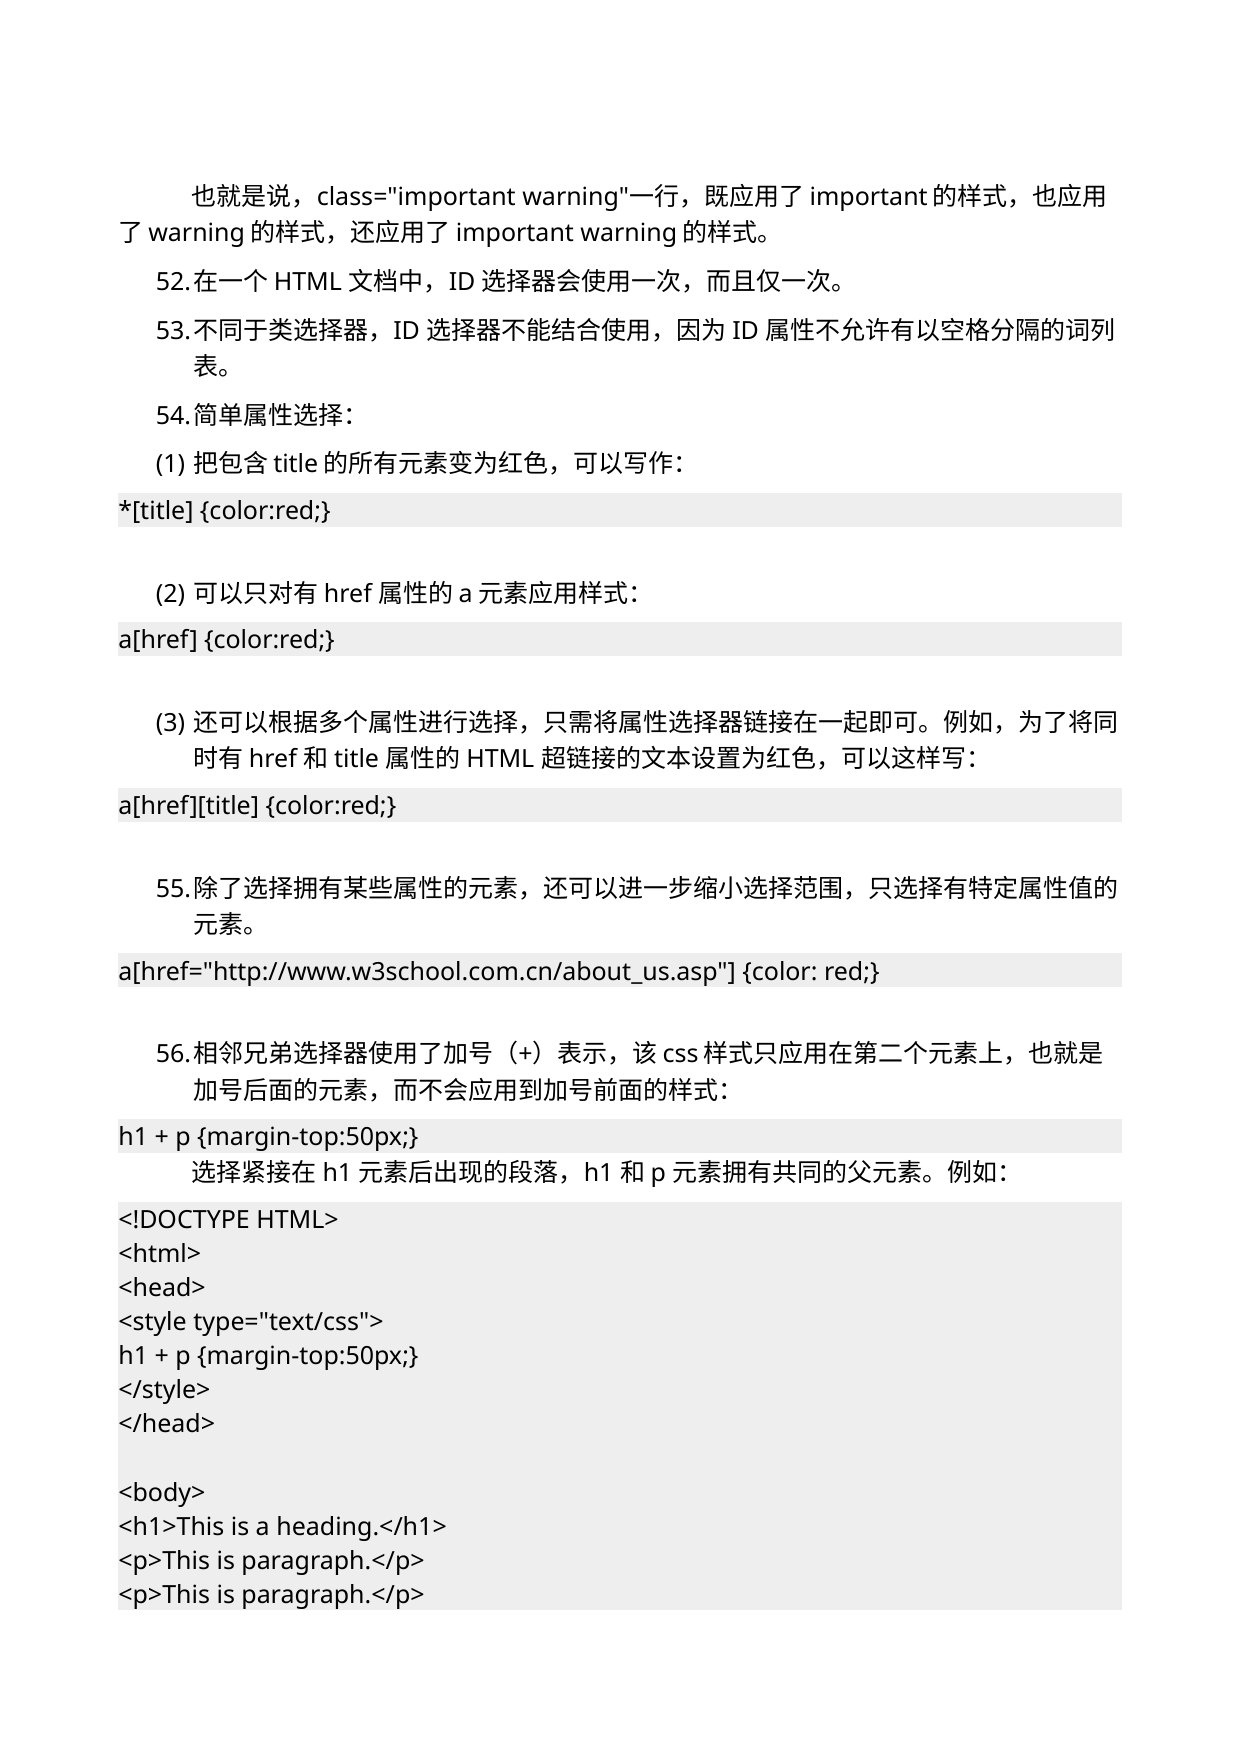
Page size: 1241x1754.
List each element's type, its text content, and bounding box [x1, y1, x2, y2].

table_header a[href] {color:red;} [118, 622, 1122, 656]
list 简单属性选择： [156, 395, 1122, 431]
table_header *[title] {color:red;} [118, 493, 1122, 527]
list 把包含title的所有元素变为红色，可以写作： [156, 444, 1122, 480]
list 不同于类选择器，ID 选择器不能结合使用，因为 ID 属性不允许有以空格分隔的词列表。 [156, 310, 1122, 383]
list 可以只对有 href 属性的a 元素应用样式： [156, 573, 1122, 609]
table_header h1 + p {margin-top:50px;} [118, 1119, 1122, 1153]
table_header a[href][title] {color:red;} [118, 788, 1122, 822]
table_header <!DOCTYPE HTML> <html> <head> <style type="text/css"> h1 + p {margin-top:50px;} </style> </head> <body> <h1>This is a heading.</h1> <p>This is paragraph.</p> <p>This is paragraph.</p> [118, 1202, 1122, 1610]
table_header a[href="http://www.w3school.com.cn/about_us.asp"] {color: red;} [118, 953, 1122, 987]
text 也就是说，class="important warning"一行，既应用了important的样式，也应用了warning的样式，还应用了 important warning的样式。 [118, 176, 1122, 249]
list 在一个 HTML 文档中，ID 选择器会使用一次，而且仅一次。 [156, 261, 1122, 298]
list 相邻兄弟选择器使用了加号（+）表示，该css样式只应用在第二个元素上，也就是加号后面的元素，而不会应用到加号前面的样式： [156, 1034, 1122, 1106]
list 除了选择拥有某些属性的元素，还可以进一步缩小选择范围，只选择有特定属性值的元素。 [156, 868, 1122, 941]
list 还可以根据多个属性进行选择，只需将属性选择器链接在一起即可。例如，为了将同时有 href 和 title 属性的 HTML 超链接的文本设置为红色，可以这样写： [156, 703, 1122, 775]
text 选择紧接在 h1 元素后出现的段落，h1 和 p 元素拥有共同的父元素。例如： [118, 1153, 1122, 1189]
